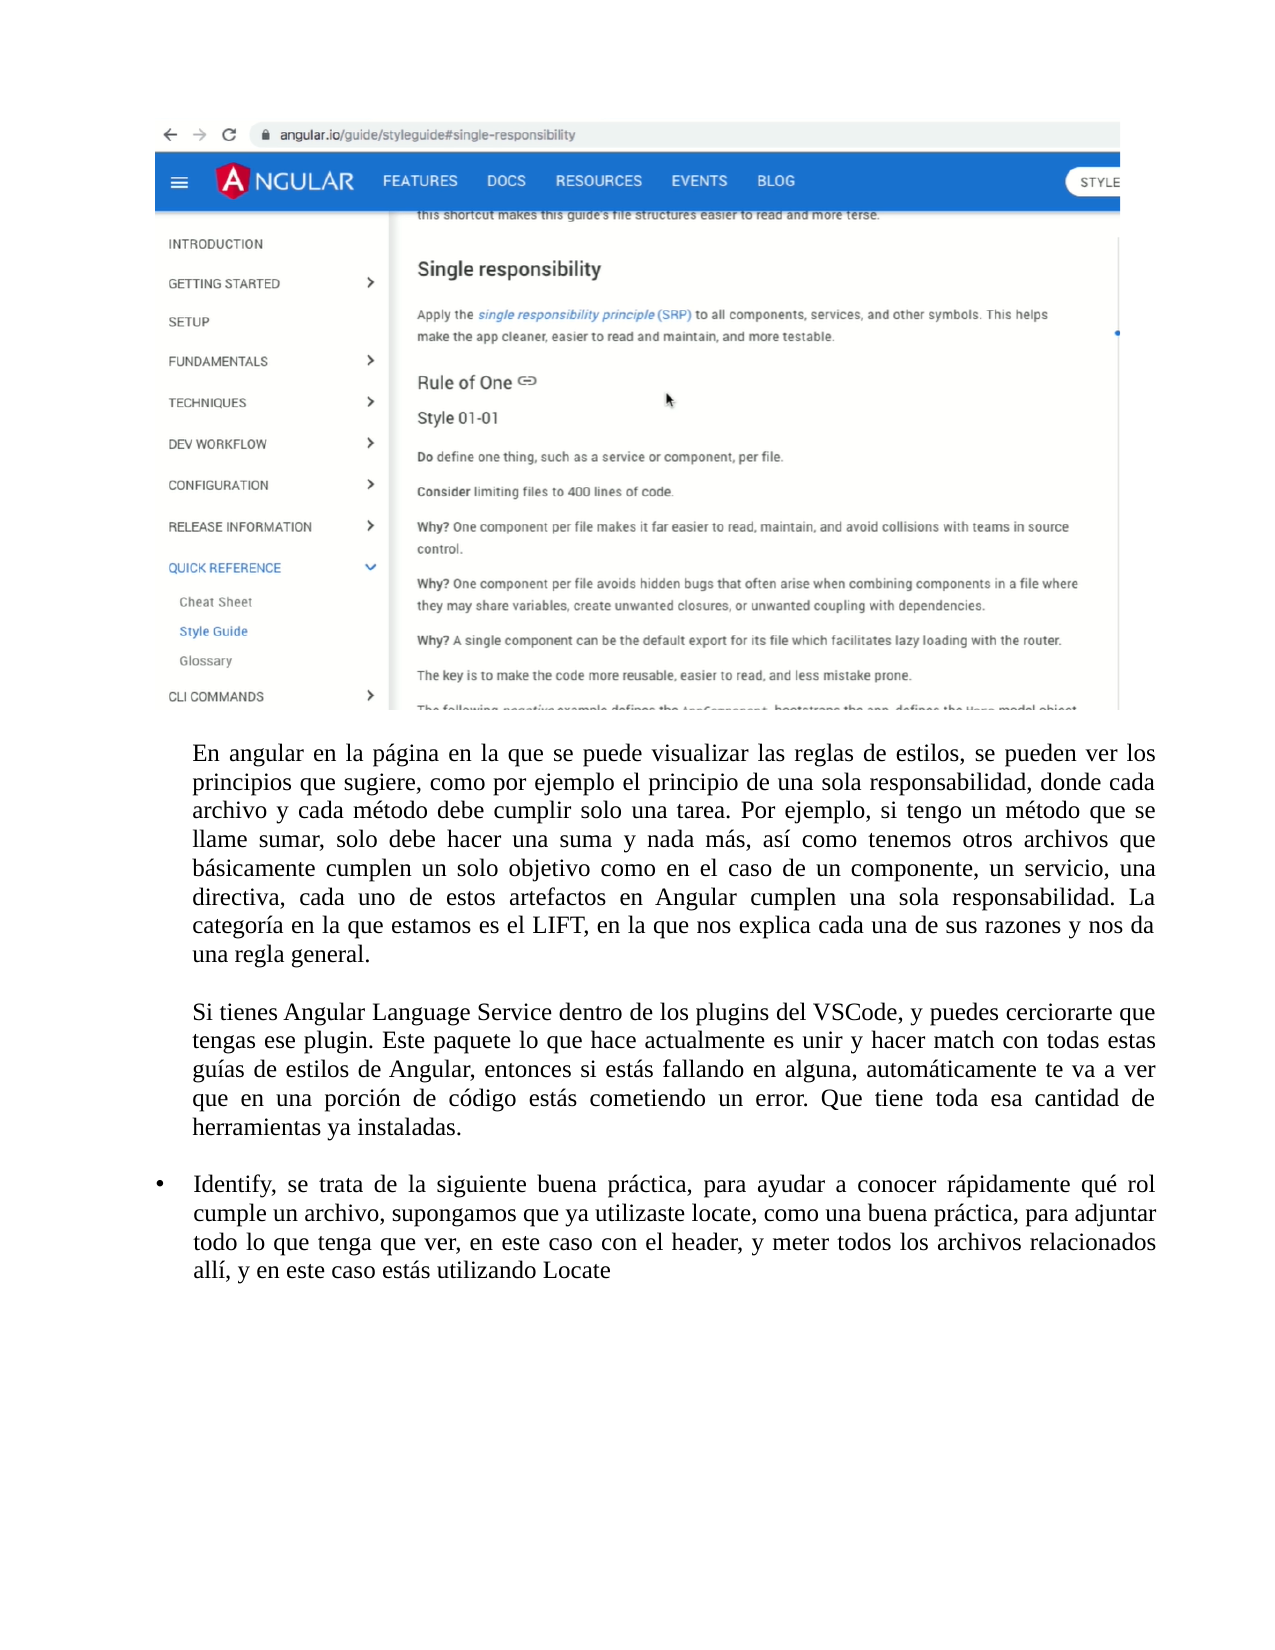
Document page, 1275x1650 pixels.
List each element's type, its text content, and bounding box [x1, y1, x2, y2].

text Si tienes Angular Language Service dentro de los plugins del VSCode, y puedes cerciorarte que tengas ese plugin. Este paquete lo que hace actualmente es unir y hacer match con todas estas guías de estilos de Angular, entonces si estás fallando en alguna, automáticamente te va a ver que en una porción de código estás cometiendo un error. Que tiene toda esa cantidad de herramientas ya instaladas. [192, 997, 1157, 1140]
text En angular en la página en la que se puede visualizar las reglas de estilos, se pueden ver los principios que sugiere, como por ejemplo el principio de una sola responsabilidad, donde cada archivo y cada método debe cumplir solo una tarea. Por ejemplo, si tengo un método que se llame sumar, solo debe hacer una suma y nada más, así como tenemos otros archivos que básicamente cumplen un solo objetivo como en el caso de un componente, un servicio, una directiva, cada uno de estos artefactos en Angular cumplen una sola responsabilidad. La categoría en la que estamos es el LIFT, en la que nos explica cada una de sus razones y nos da una regla general. [192, 738, 1157, 968]
list Identify, se trata de la siguiente buena práctica, para ayudar a conocer rápidamente qué rol cumple un archivo, supongamos que ya utilizaste locate, como una buena práctica, para adjuntar todo lo que tenga que ver, en este caso con el header, y meter todos los archivos relacionados allí, y en este caso estás utilizando Locate [156, 1169, 1157, 1284]
